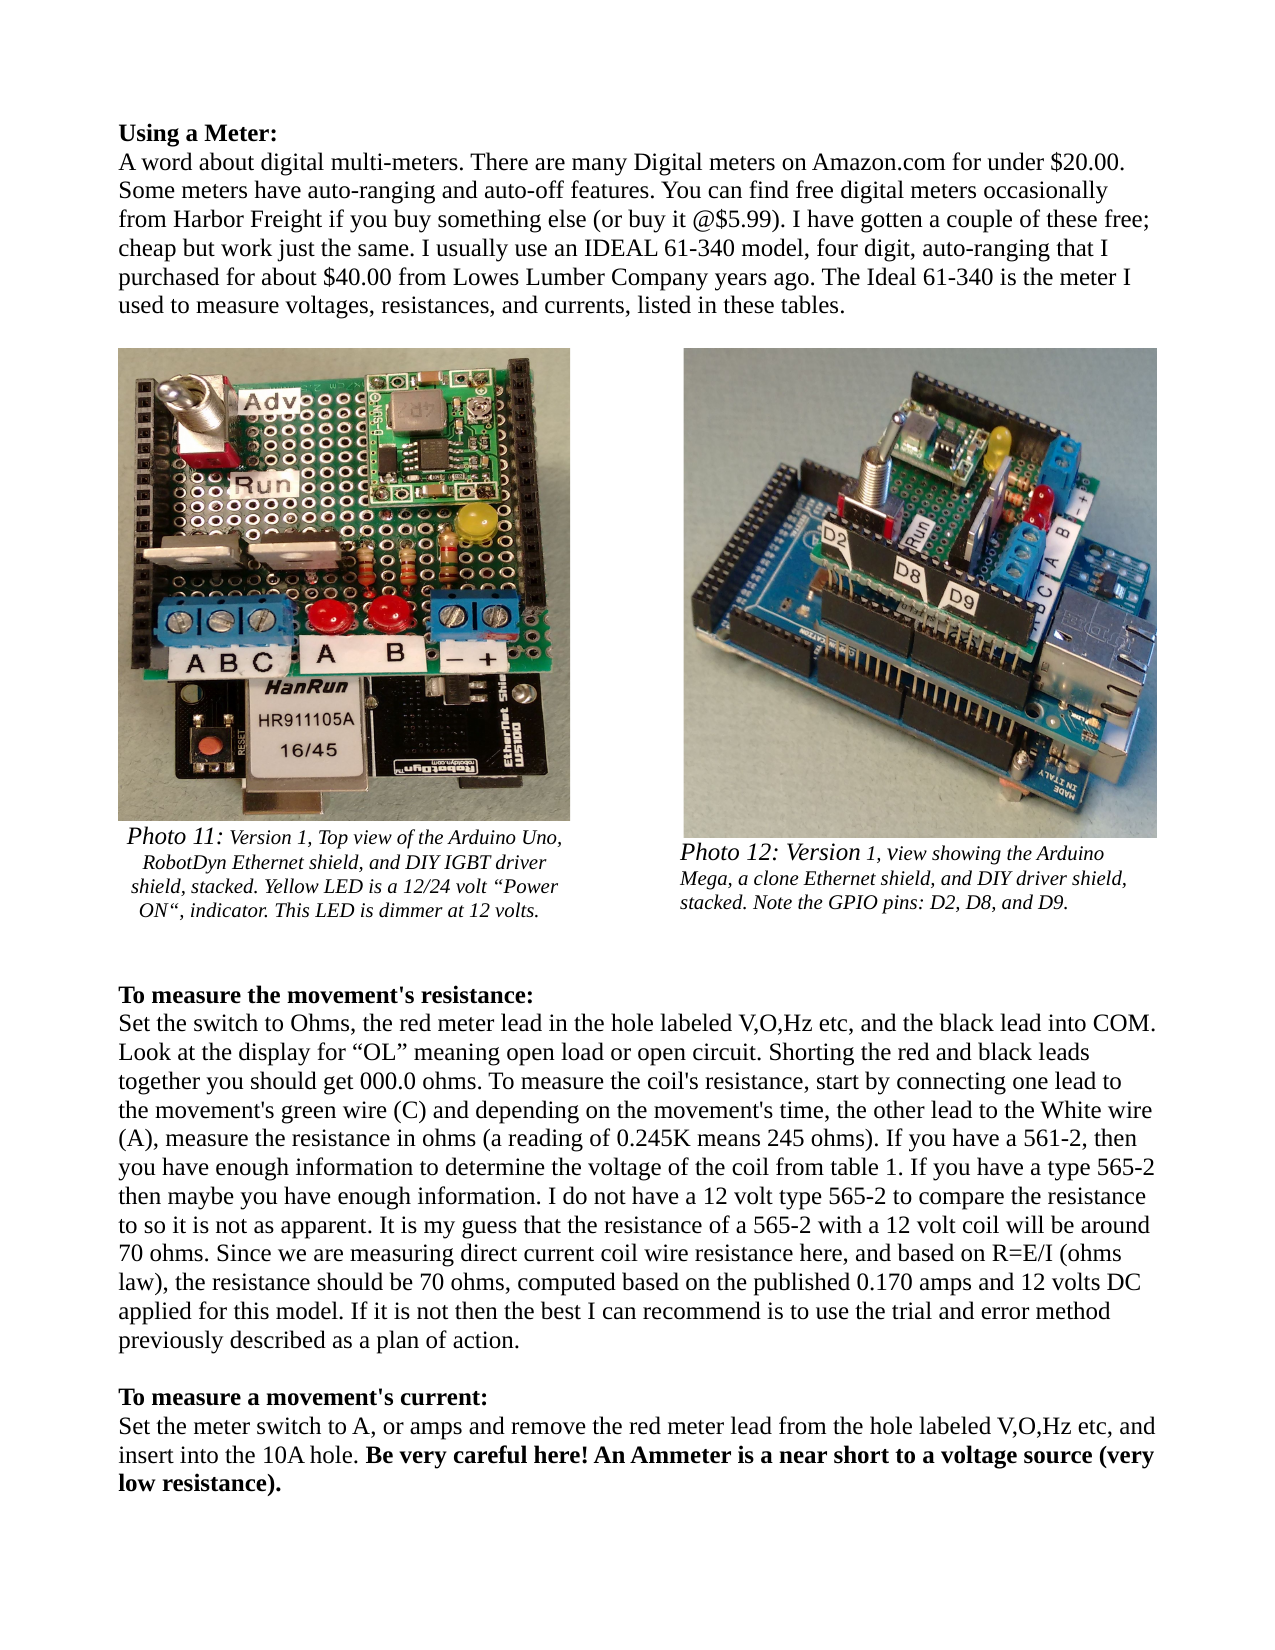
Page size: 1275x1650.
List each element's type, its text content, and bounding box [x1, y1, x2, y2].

text Using a Meter: [118, 118, 1157, 147]
picture [683, 348, 1157, 838]
text low resistance). [118, 1468, 1157, 1497]
text Set the meter switch to A, or amps and remove the red meter lead from the hole labeled V,O,Hz etc, and [118, 1411, 1157, 1440]
text insert into the 10A hole. Be very careful here! An Ammeter is a near short to a voltage source (very [118, 1440, 1157, 1468]
text To measure a movement's current: [118, 1382, 1157, 1411]
text Photo 11: Version 1, Top view of the Arduino Uno, RobotDyn Ethernet shield, and DIY IGBT driver shield, stacked. Yellow LED is a 12/24 volt “Power ON“, indicator. This LED is dimmer at 12 volts. [118, 361, 573, 922]
text To measure the movement's resistance: [118, 980, 1157, 1008]
text Some meters have auto-ranging and auto-off features. You can find free digital meters occasionally from Harbor Freight if you buy something else (or buy it @$5.99). I have gotten a couple of these free; cheap but work just the same. I usually use an IDEAL 61-340 model, four digit, auto-ranging that I purchased for about $40.00 from Lowes Lumber Company years ago. The Ideal 61-340 is the meter I used to measure voltages, resistances, and currents, listed in these tables. [118, 176, 1157, 319]
picture [118, 348, 571, 821]
text A word about digital multi-meters. There are many Digital meters on Amazon.com for under $20.00. [118, 147, 1157, 176]
text Photo 12: Version 1, view showing the Arduino Mega, a clone Ethernet shield, and DIY driver shield, stacked. Note the GPIO pins: D2, D8, and D9. [680, 361, 1157, 914]
text Set the switch to Ohms, the red meter lead in the hole labeled V,O,Hz etc, and the black lead into COM. Look at the display for “OL” meaning open load or open circuit. Shorting the red and black leads together you should get 000.0 ohms. To measure the coil's resistance, start by connecting one lead to the movement's green wire (C) and depending on the movement's time, the other lead to the White wire (A), measure the resistance in ohms (a reading of 0.245K means 245 ohms). If you have a 561-2, then you have enough information to determine the voltage of the coil from table 1. If you have a type 565-2 then maybe you have enough information. I do not have a 12 volt type 565-2 to compare the resistance to so it is not as apparent. It is my guess that the resistance of a 565-2 with a 12 volt coil will be around 70 ohms. Since we are measuring direct current coil wire resistance here, and based on R=E/I (ohms law), the resistance should be 70 ohms, computed based on the published 0.170 amps and 12 volts DC applied for this model. If it is not then the best I can recommend is to use the trial and error method previously described as a plan of action. [118, 1008, 1157, 1353]
